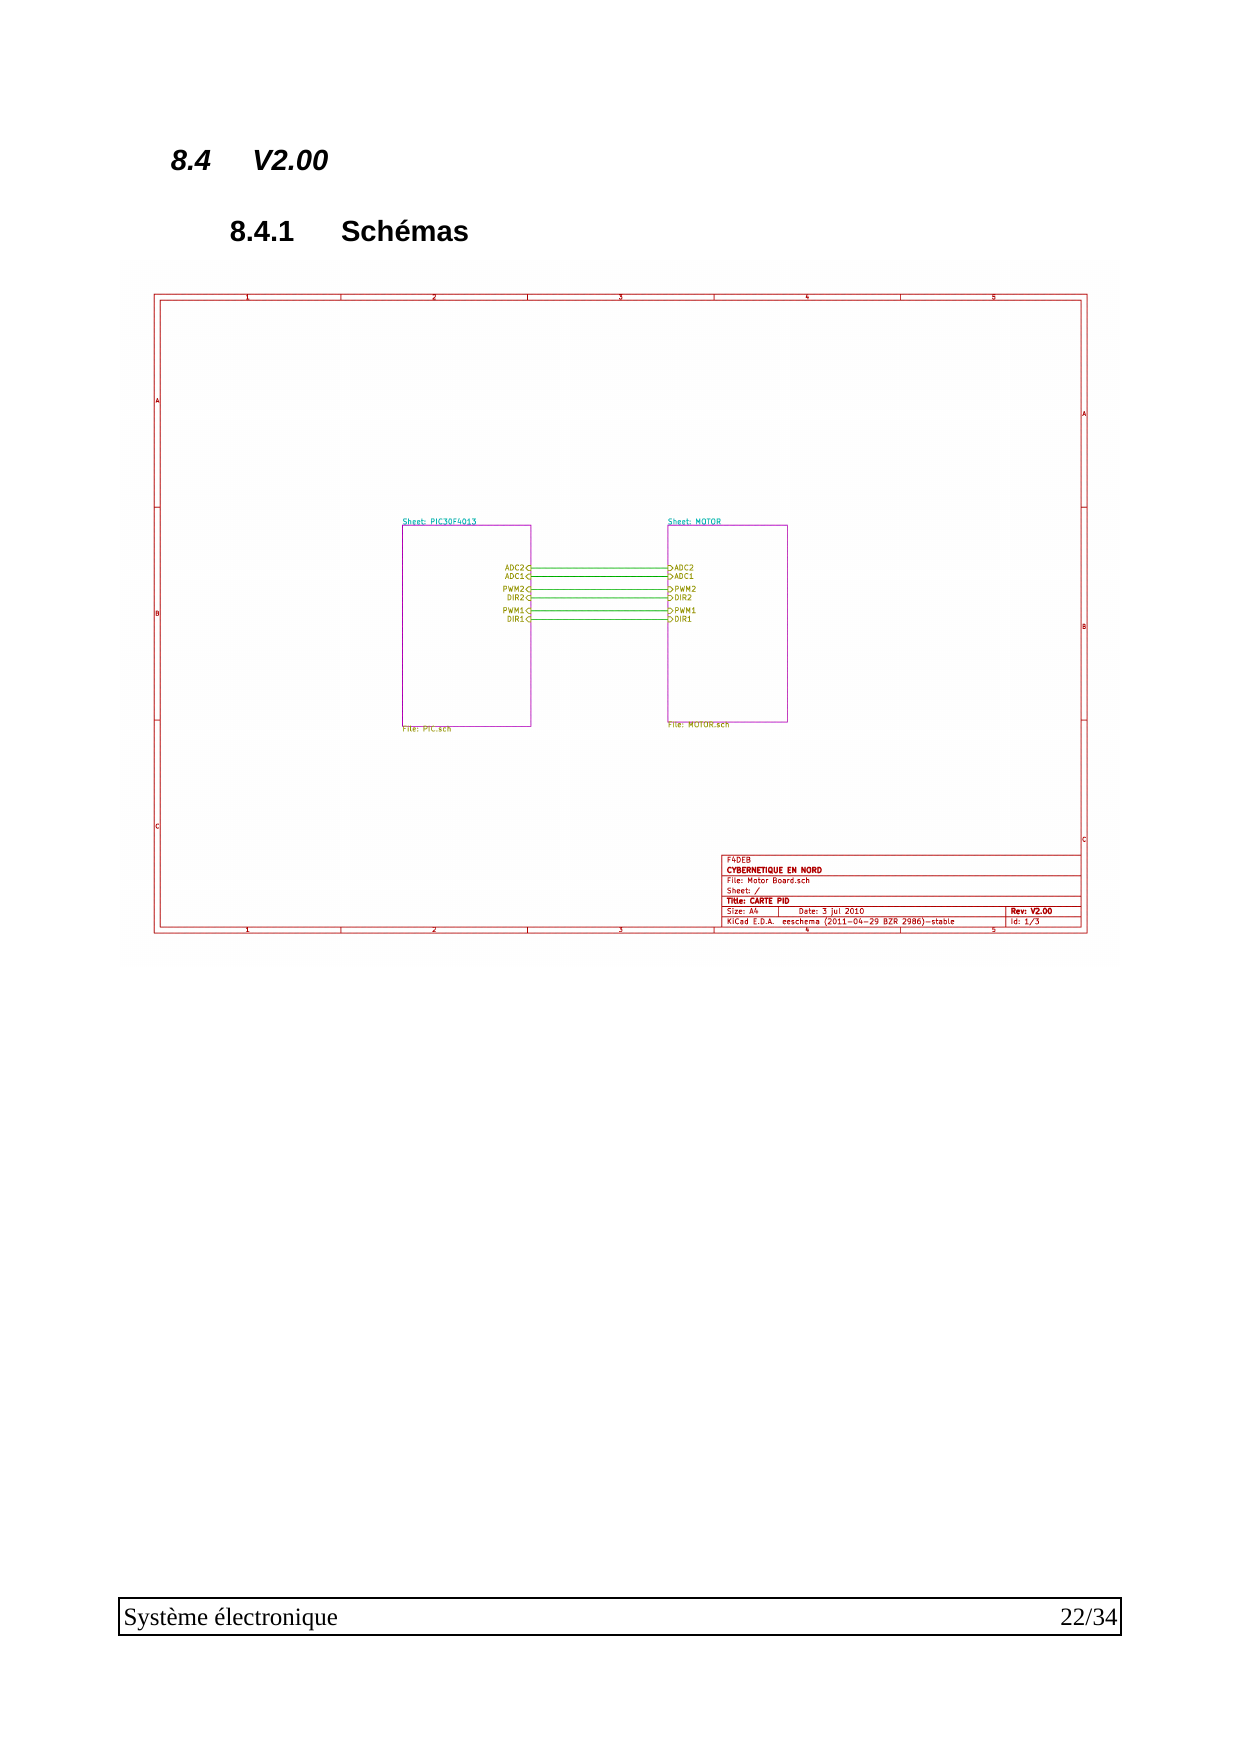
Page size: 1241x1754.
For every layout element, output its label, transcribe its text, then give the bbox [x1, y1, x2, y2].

subtitle Schémas [193, 214, 1122, 248]
subtitle V2.00 [162, 143, 1122, 177]
picture [120, 260, 1121, 967]
